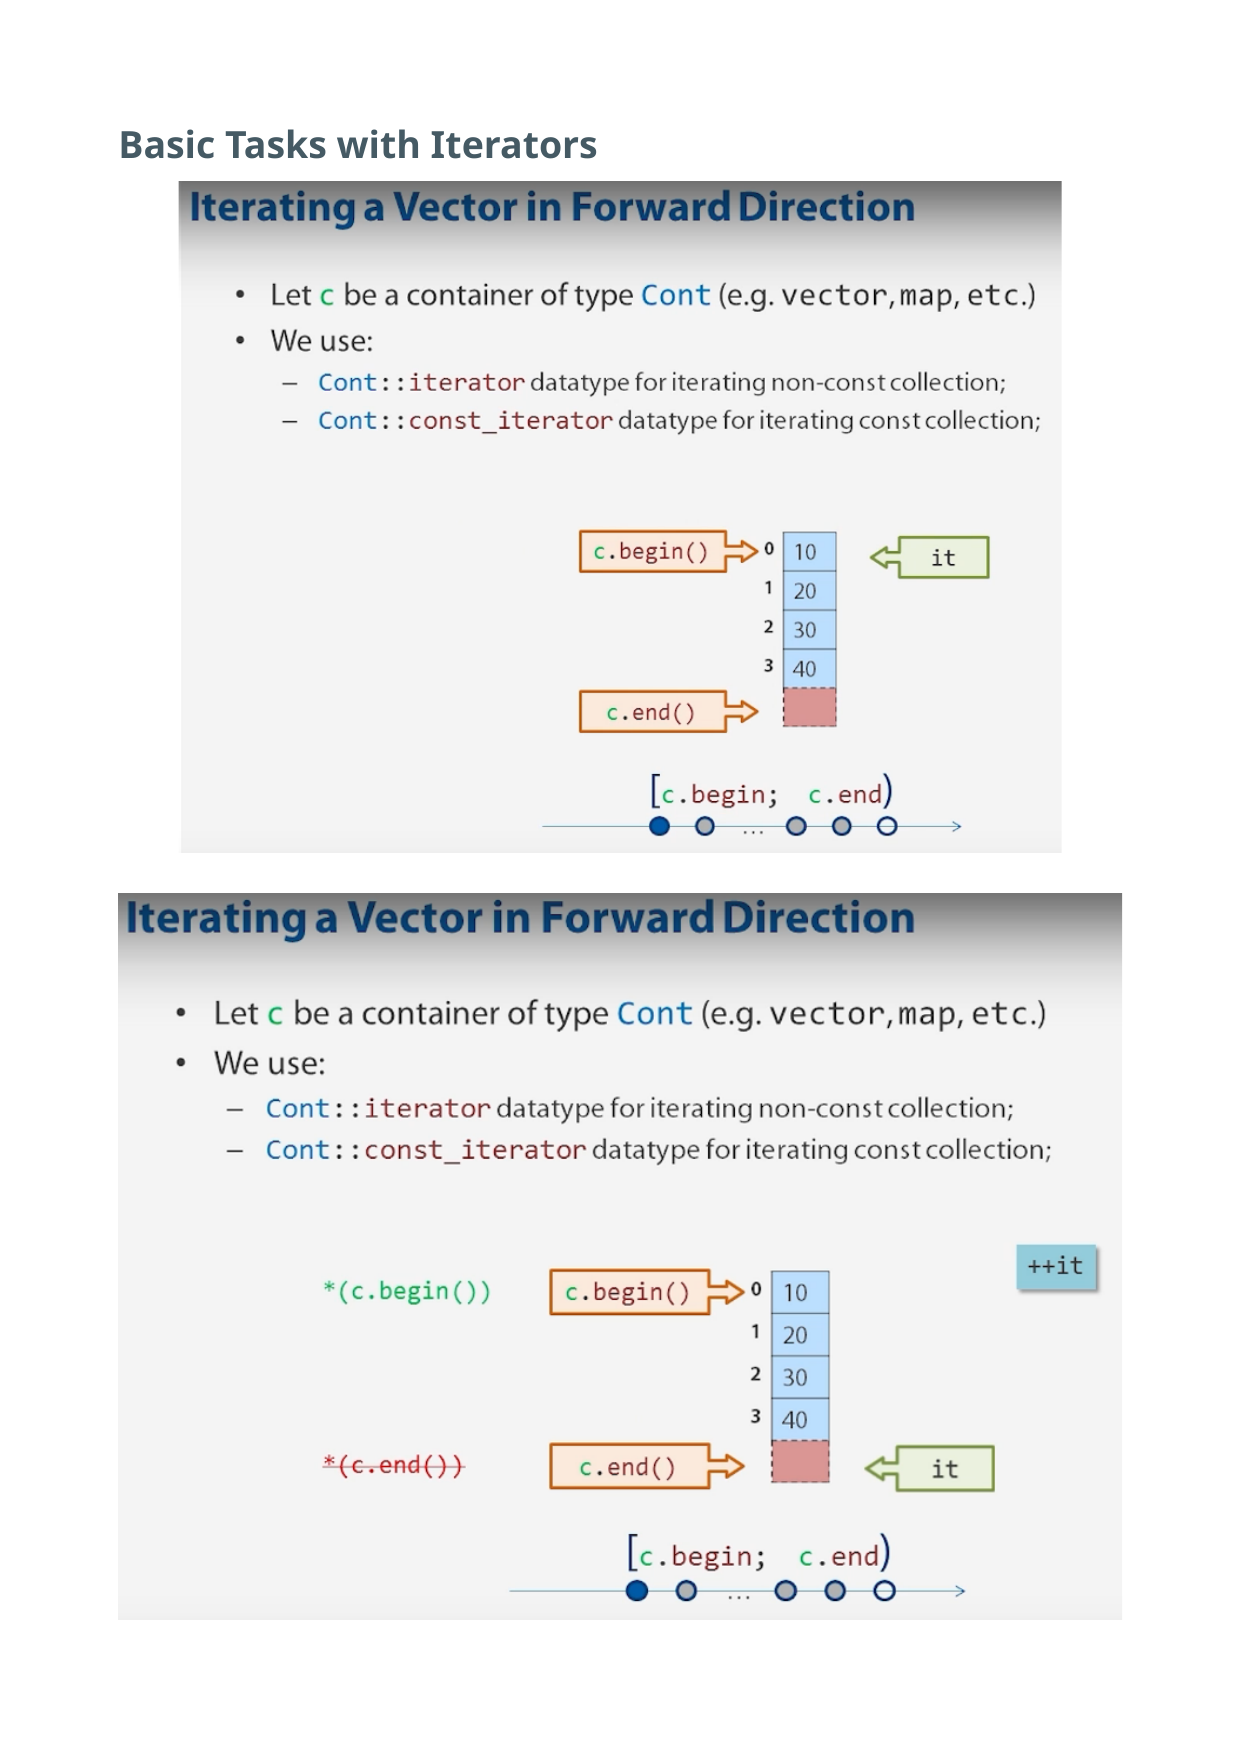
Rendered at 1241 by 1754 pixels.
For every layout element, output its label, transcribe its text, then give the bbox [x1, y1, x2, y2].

picture [118, 893, 1123, 1620]
subtitle Basic Tasks with Iterators [118, 118, 1122, 169]
picture [178, 181, 1062, 853]
